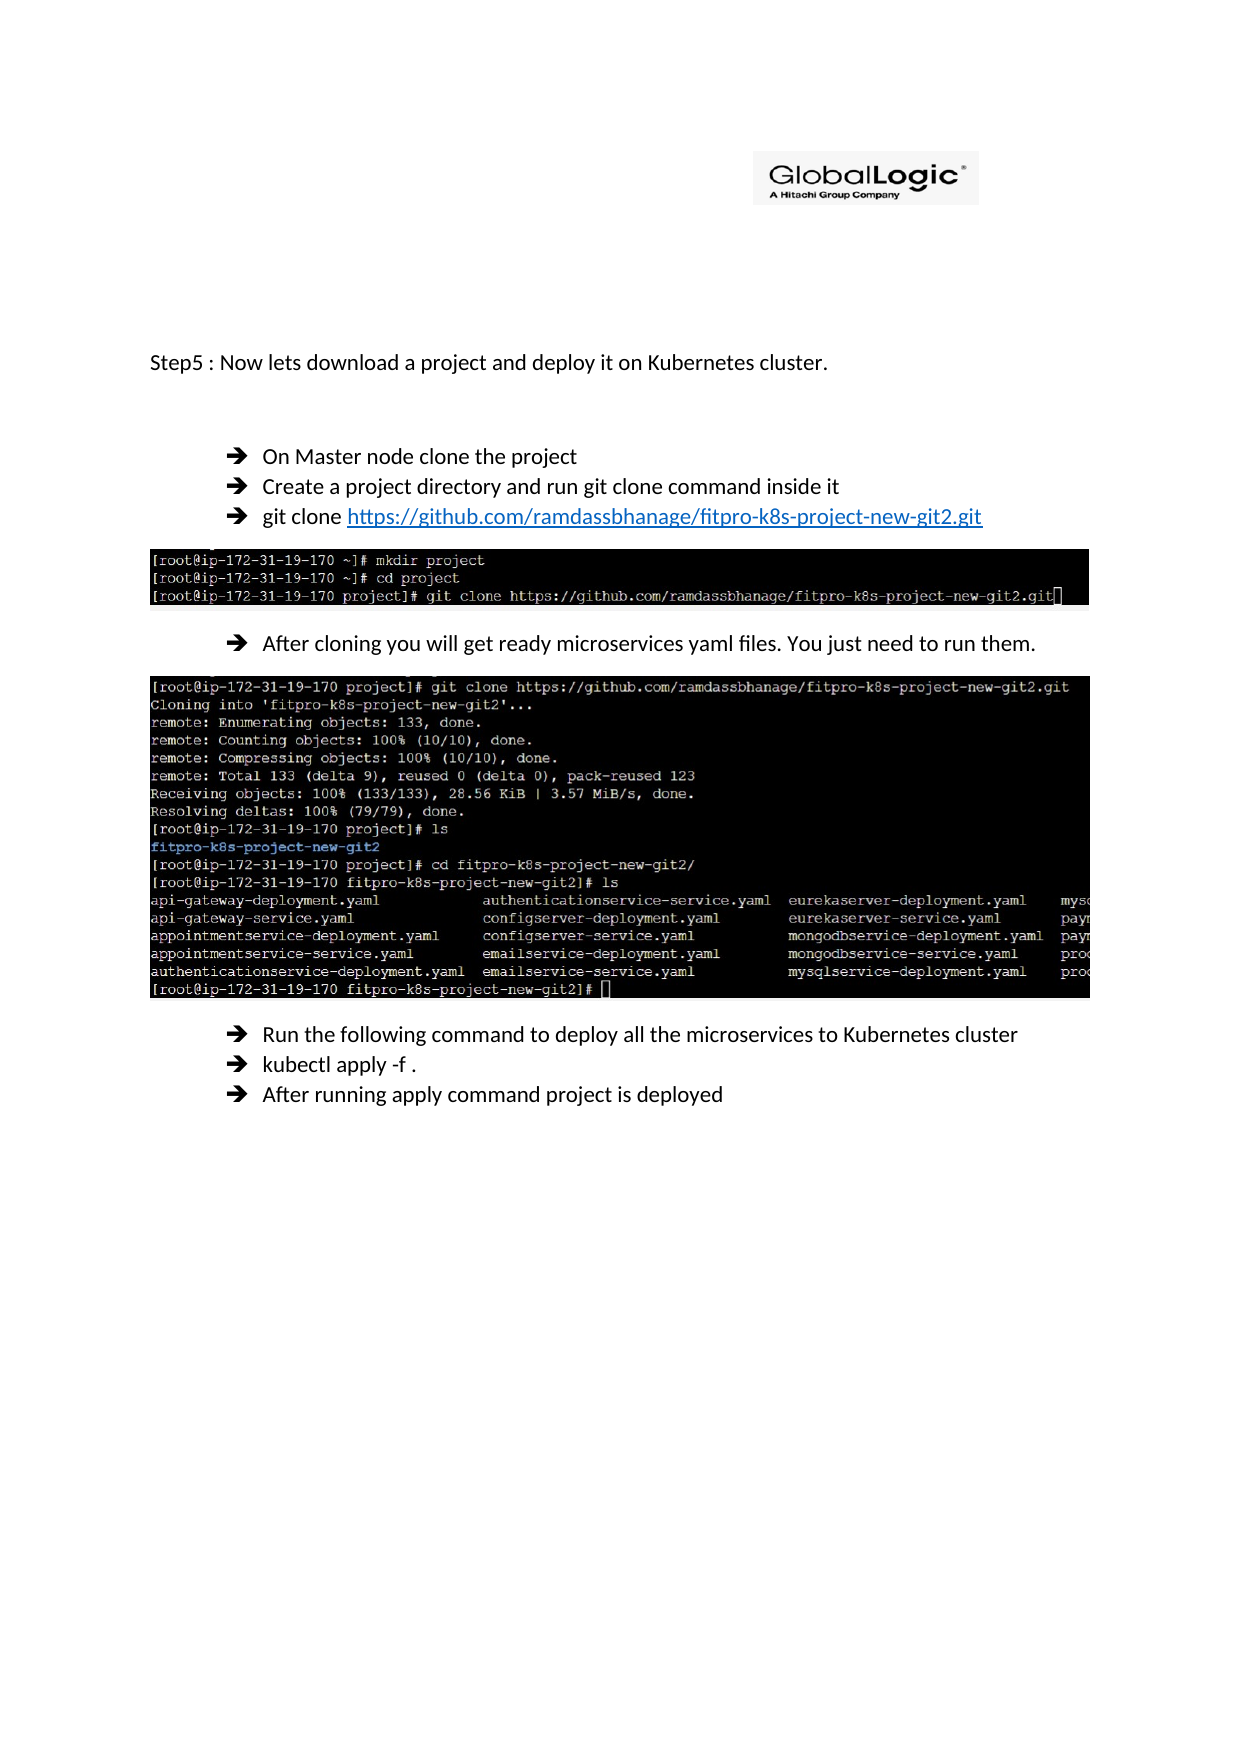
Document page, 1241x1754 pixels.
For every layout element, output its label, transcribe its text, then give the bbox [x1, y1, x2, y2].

list kubectl apply -f . [225, 1050, 1090, 1078]
picture [150, 549, 1089, 611]
picture [751, 150, 980, 206]
list On Master node clone the project [225, 442, 1090, 470]
picture [150, 676, 1090, 1001]
list git clone https://github.com/ramdassbhanage/fitpro-k8s-project-new-git2.git [225, 502, 1090, 530]
list Run the following command to deploy all the microservices to Kubernetes cluster [225, 1020, 1090, 1048]
list Create a project directory and run git clone command inside it [225, 472, 1090, 500]
text Step5 : Now lets download a project and deploy it on Kubernetes cluster. [150, 348, 1090, 376]
list After cloning you will get ready microservices yaml files. You just need to run them. [225, 629, 1090, 657]
list After running apply command project is deployed [225, 1080, 1090, 1108]
